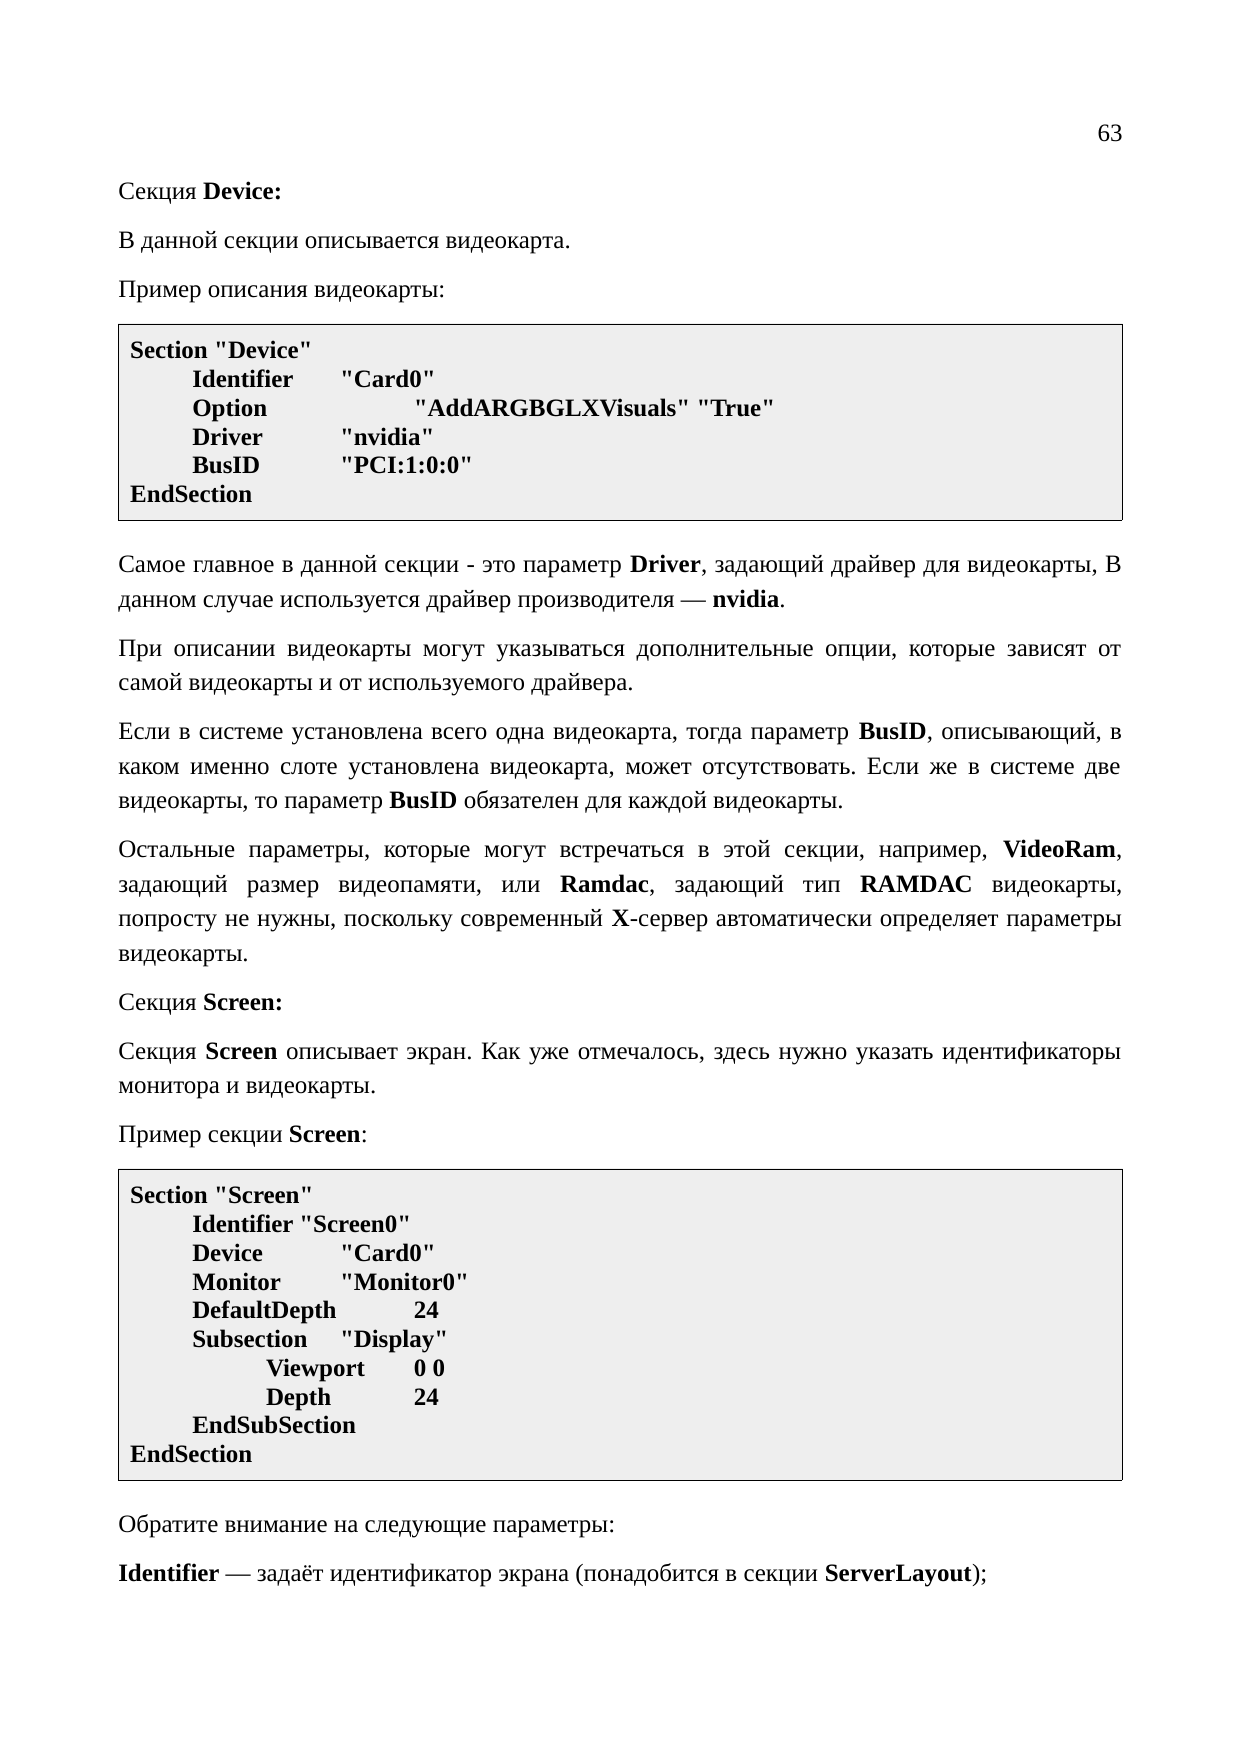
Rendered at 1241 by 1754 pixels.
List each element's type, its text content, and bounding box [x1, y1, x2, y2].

text При описании видеокарты могут указываться дополнительные опции, которые зависят от самой видеокарты и от используемого драйвера. [118, 633, 1122, 696]
text Пример секции Screen: [118, 1119, 1122, 1148]
text Если в системе установлена всего одна видеокарта, тогда параметр BusID, описывающий, в каком именно слоте установлена видеокарта, может отсутствовать. Если же в системе две видеокарты, то параметр BusID обязателен для каждой видеокарты. [118, 716, 1122, 814]
text EndSubSection [119, 1398, 1122, 1427]
text Viewport 0 0 [119, 1341, 1122, 1370]
text Обратите внимание на следующие параметры: [118, 1509, 1122, 1538]
text Секция Screen: [118, 987, 1122, 1016]
text Device "Card0" [119, 1226, 1122, 1255]
text Monitor "Monitor0" [119, 1255, 1122, 1283]
text Identifier — задаёт идентификатор экрана (понадобится в секции ServerLayout); [118, 1558, 1122, 1587]
text EndSection [119, 1427, 1122, 1480]
text Identifier "Screen0" [119, 1197, 1122, 1226]
text Пример описания видеокарты: [118, 274, 1122, 303]
text Identifier "Card0" [119, 352, 1122, 381]
text Depth 24 [119, 1370, 1122, 1398]
text DefaultDepth 24 [119, 1283, 1122, 1312]
text Option "AddARGBGLXVisuals" "True" [119, 381, 1122, 410]
text Section "Device" [119, 325, 1122, 352]
text В данной секции описывается видеокарта. [118, 225, 1122, 254]
text Driver "nvidia" [119, 410, 1122, 438]
text Самое главное в данной секции - это параметр Driver, задающий драйвер для видеокарты, В данном случае используется драйвер производителя — nvidia. [118, 549, 1122, 612]
text Subsection "Display" [119, 1312, 1122, 1341]
text BusID "PCI:1:0:0" [119, 438, 1122, 467]
text Остальные параметры, которые могут встречаться в этой секции, например, VideoRam, задающий размер видеопамяти, или Ramdac, задающий тип RAMDАС видеокарты, попросту не нужны, поскольку современный Х-сервер автоматически определяет параметры видеокарты. [118, 834, 1122, 967]
text EndSection [119, 467, 1122, 520]
text Секция Device: [118, 176, 1122, 205]
text Section "Screen" [119, 1170, 1122, 1197]
text Секция Sсrееn описывает экран. Как уже отмечалось, здесь нужно указать идентификаторы монитора и видеокарты. [118, 1036, 1122, 1099]
